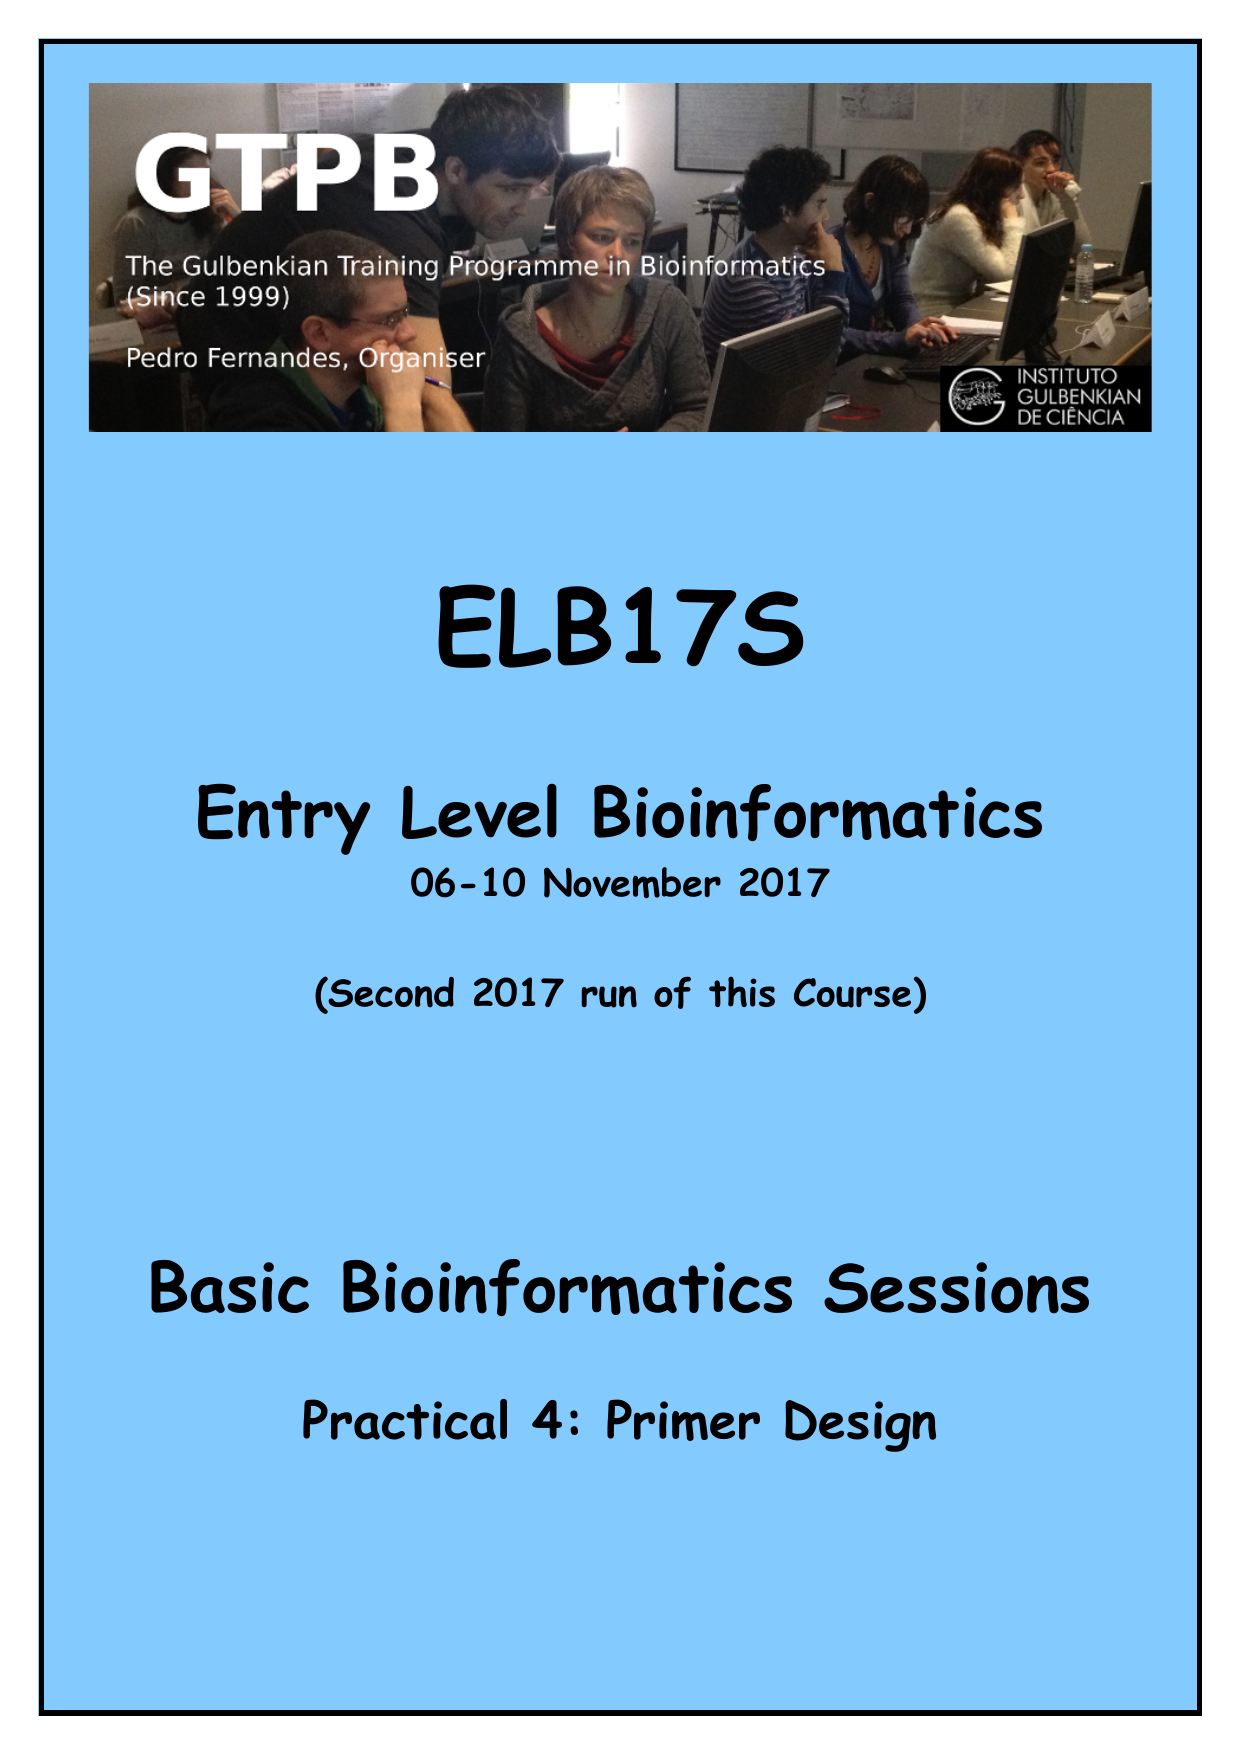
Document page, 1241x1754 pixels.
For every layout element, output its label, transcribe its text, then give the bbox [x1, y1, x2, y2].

text Basic Bioinformatics Sessions [44, 1238, 1197, 1331]
text ELB17S [44, 554, 1197, 693]
text Practical 4: Primer Design [44, 1383, 1197, 1453]
text 06-10 November 2017 [44, 855, 1197, 908]
text (Second 2017 run of this Course) [44, 965, 1197, 1018]
text Entry Level Bioinformatics [44, 693, 1197, 855]
picture [88, 83, 1152, 432]
